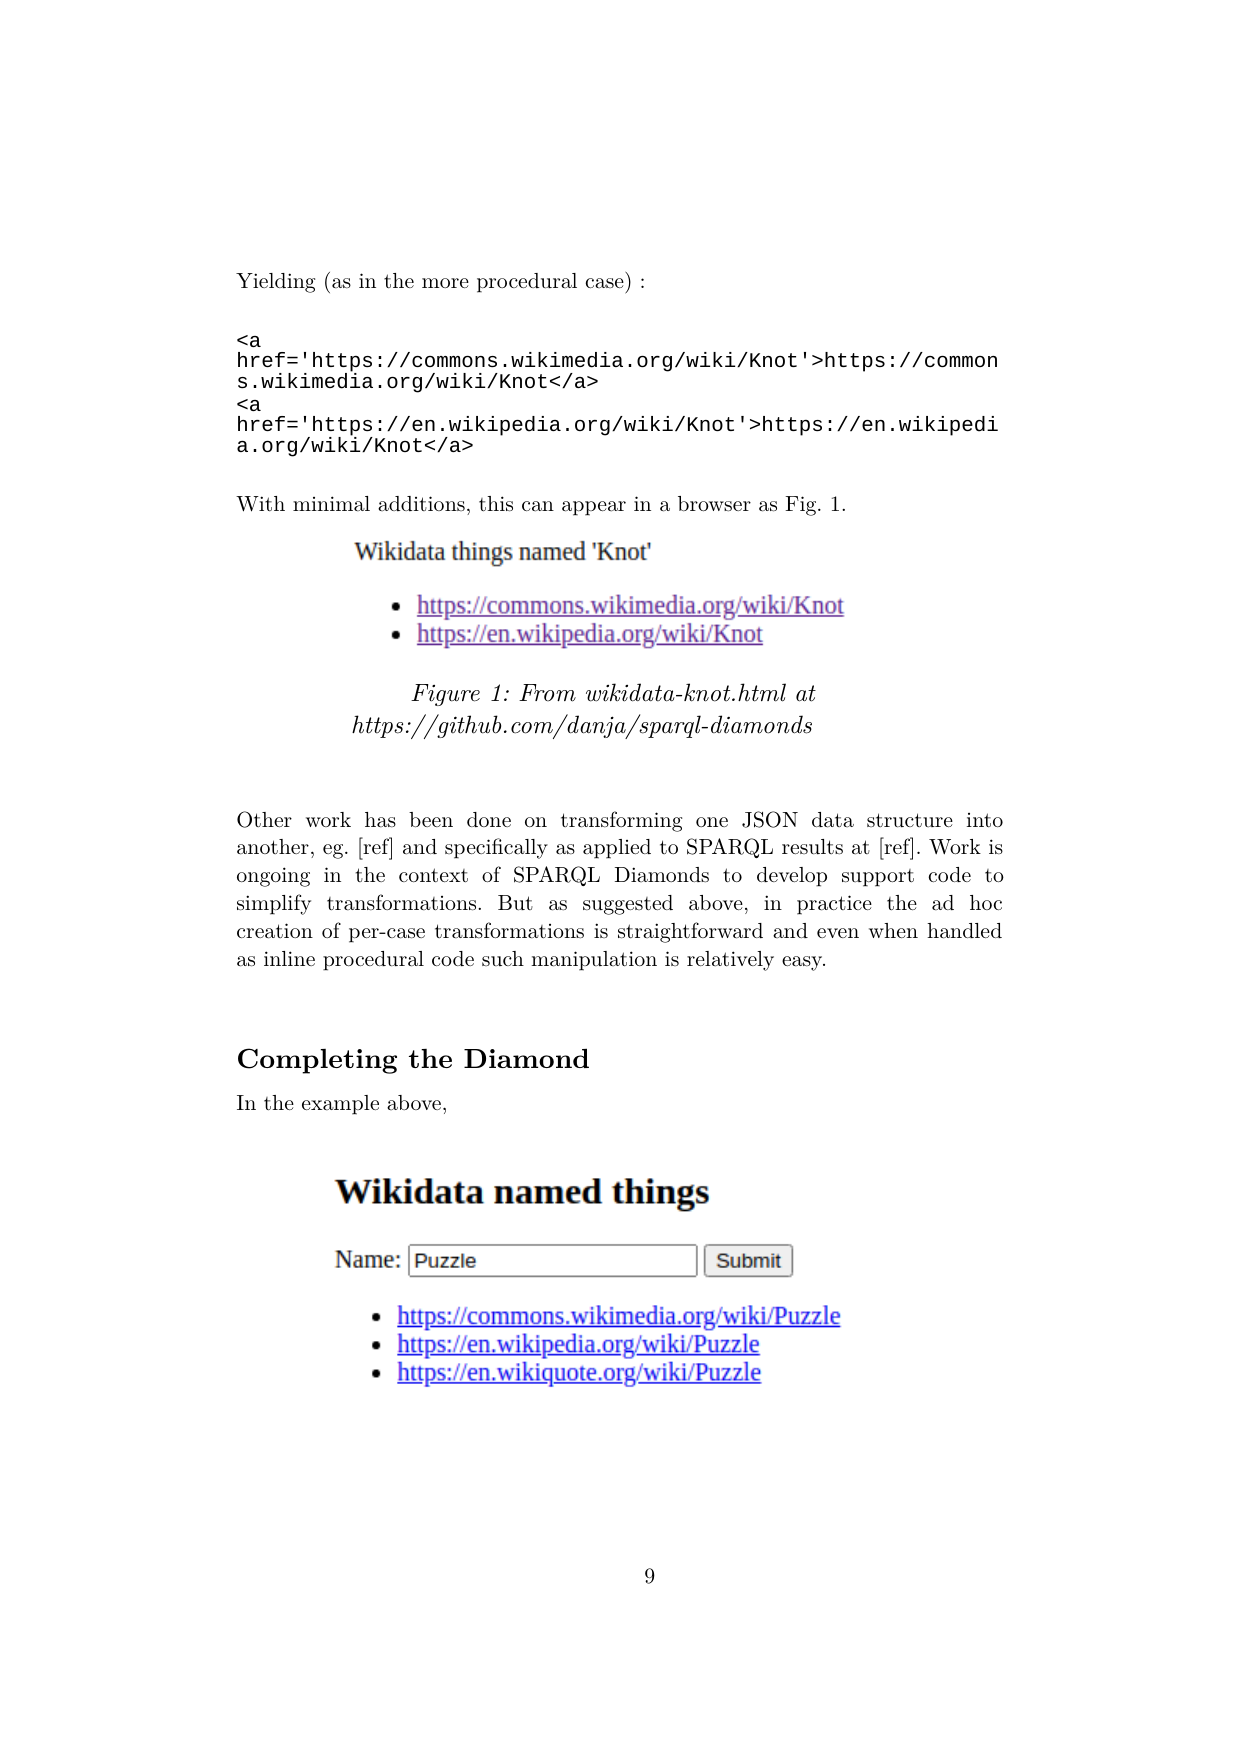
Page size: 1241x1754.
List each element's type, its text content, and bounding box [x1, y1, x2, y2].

subtitle Completing the Diamond [236, 1040, 1004, 1075]
text Yielding (as in the more procedural case) : [236, 266, 1004, 294]
text Figure 1: From wikidata-knot.html at https://github.com/danja/sparql-diamonds [351, 677, 890, 740]
text In the example above, [236, 1088, 1004, 1116]
text <a href='https://en.wikipedia.org/wiki/Knot'>https://en.wikipedia.org/wiki/Knot</a> [236, 394, 1004, 458]
text <a href='https://commons.wikimedia.org/wiki/Knot'>https://commons.wikimedia.org/wiki/Knot</a> [236, 331, 1004, 394]
text With minimal additions, this can appear in a browser as Fig. 1. [236, 489, 1004, 517]
text Other work has been done on transforming one JSON data structure into another, eg. [ref] and specifically as applied to SPARQL results at [ref]. Work is ongoing in the context of SPARQL Diamonds to develop support code to simplify transformations. But as suggested above, in practice the ad hoc creation of per-case transformations is straightforward and even when handled as inline procedural code such manipulation is relatively easy. [236, 805, 1004, 973]
picture [350, 536, 890, 677]
picture [324, 1152, 917, 1420]
